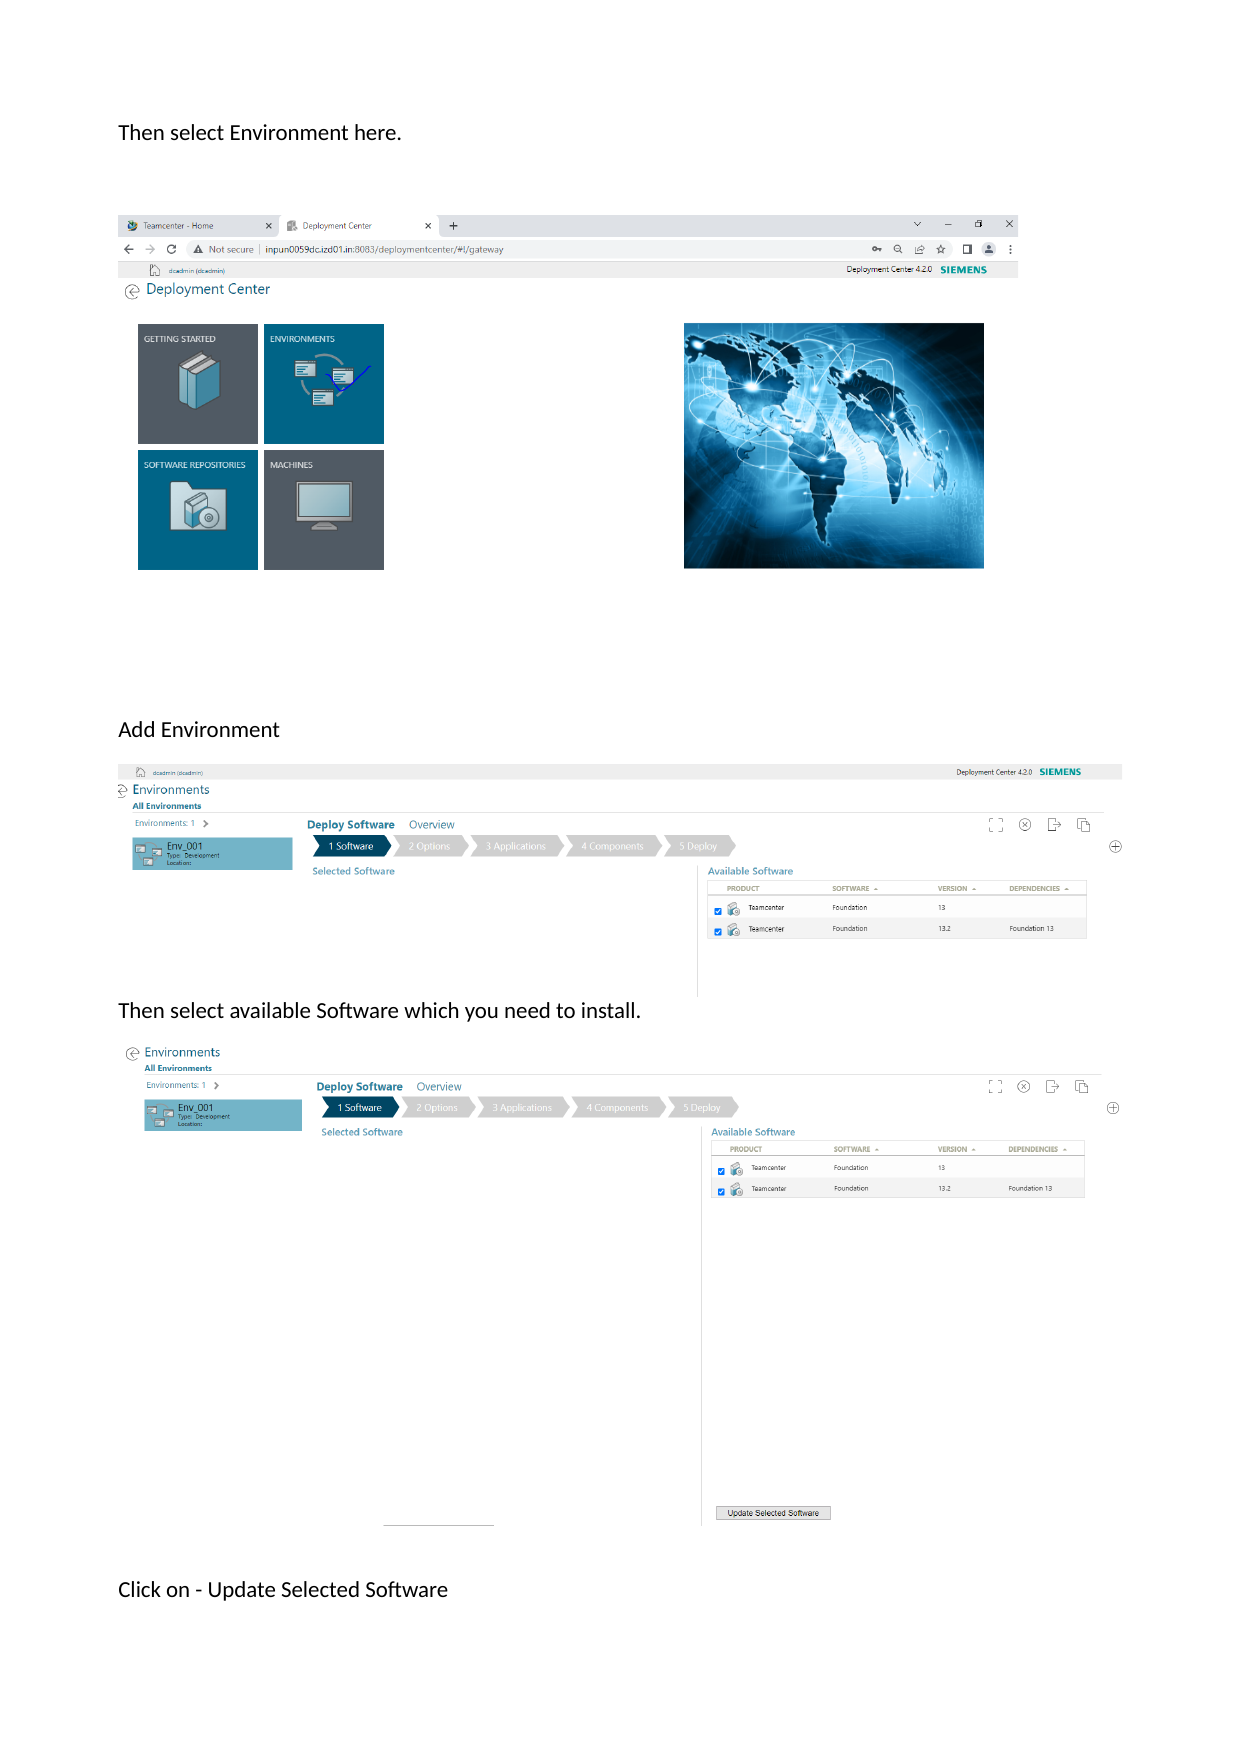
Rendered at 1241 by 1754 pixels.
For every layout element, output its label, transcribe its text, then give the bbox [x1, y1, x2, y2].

text Click on - Update Selected Software [118, 1575, 1122, 1603]
text Then select available Software which you need to install. [118, 997, 1122, 1024]
picture [118, 763, 1123, 997]
text Then select Environment here. [118, 118, 1122, 146]
text Add Environment [118, 715, 1122, 743]
picture [118, 1045, 1123, 1526]
